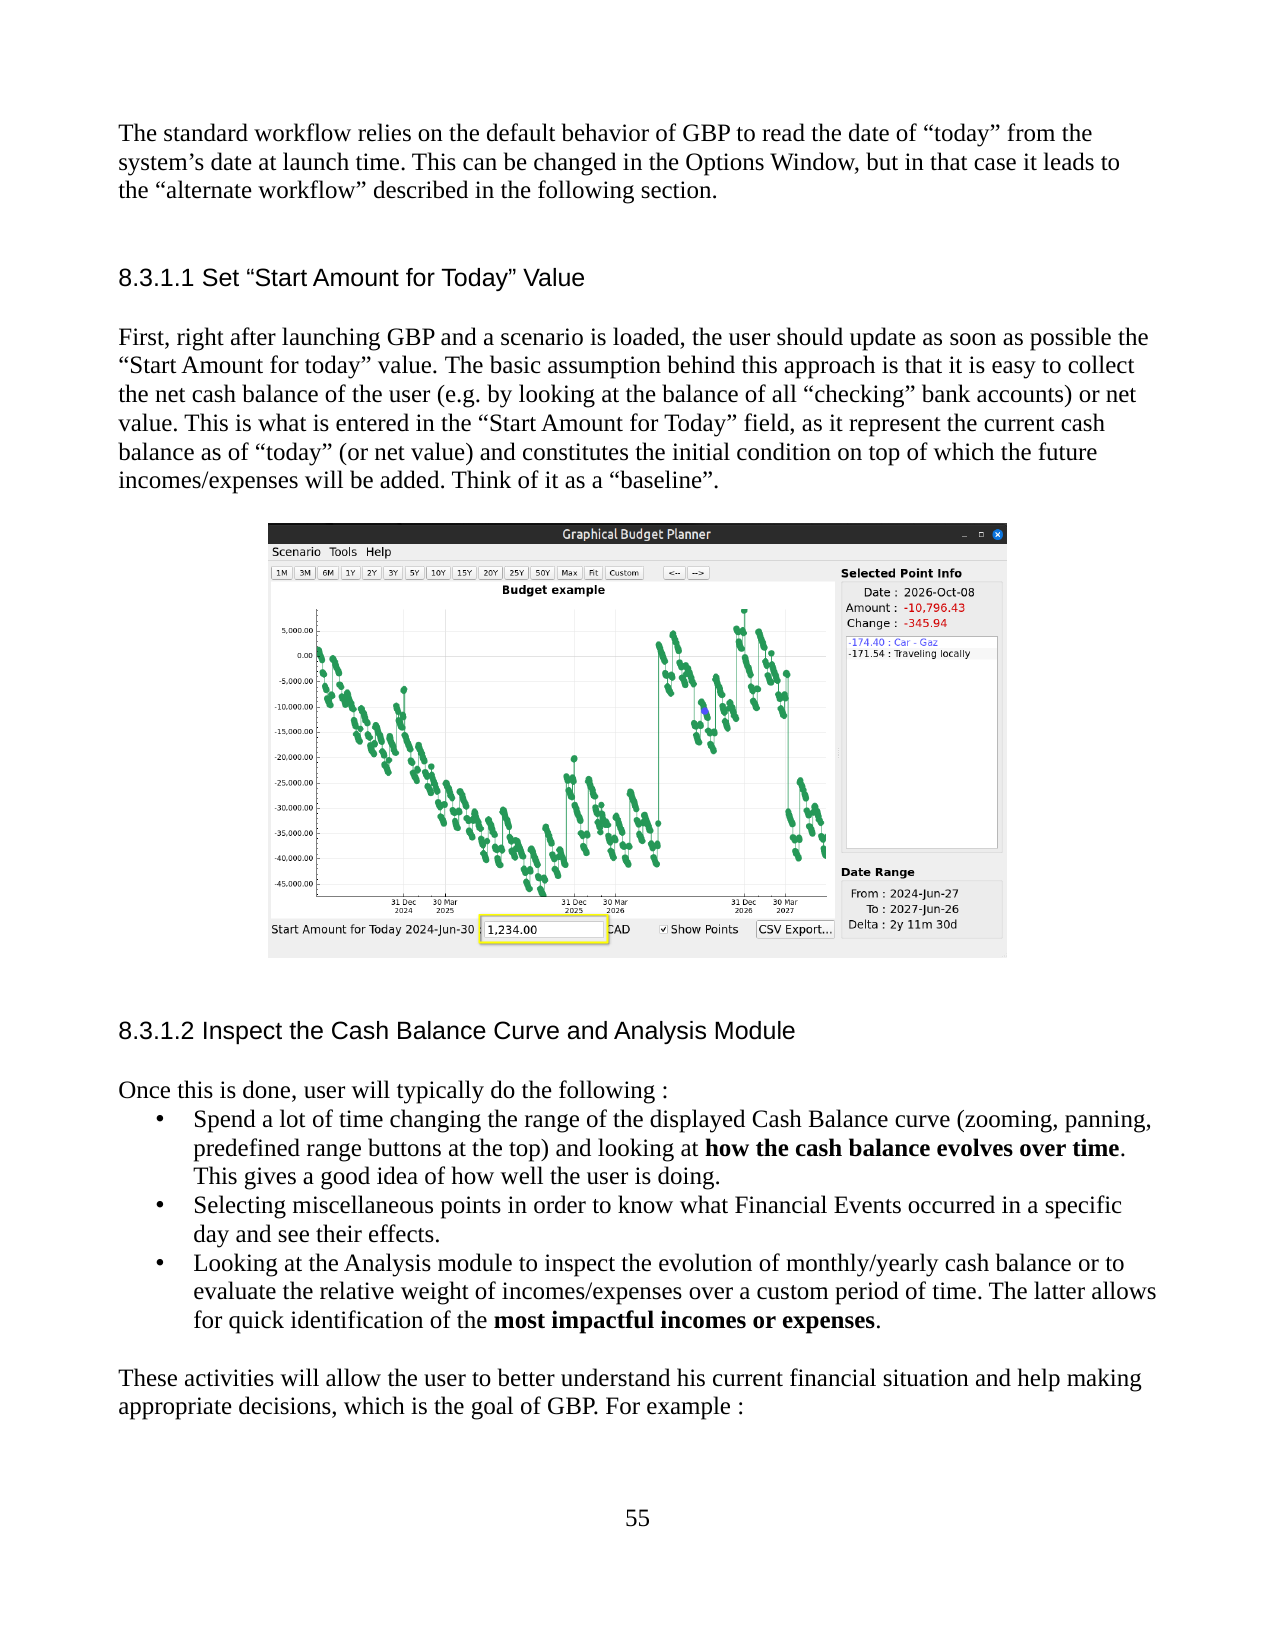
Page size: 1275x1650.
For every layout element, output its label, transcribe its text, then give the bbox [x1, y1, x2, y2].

text Once this is done, user will typically do the following : [118, 1075, 1157, 1104]
list Selecting miscellaneous points in order to know what Financial Events occurred in a specific day and see their effects. [156, 1190, 1157, 1248]
list Spend a lot of time changing the range of the displayed Cash Balance curve (zooming, panning, predefined range buttons at the top) and looking at how the cash balance evolves over time. This gives a good idea of how well the user is doing. [156, 1104, 1157, 1190]
text The standard workflow relies on the default behavior of GBP to read the date of “today” from the system’s date at launch time. This can be changed in the Options Window, but in that case it leads to the “alternate workflow” described in the following section. [118, 118, 1157, 204]
picture [268, 523, 1007, 958]
list Looking at the Analysis module to inspect the evolution of monthly/yearly cash balance or to evaluate the relative weight of incomes/expenses over a custom period of time. The latter allows for quick identification of the most impactful incomes or expenses. [156, 1248, 1157, 1334]
subtitle Inspect the Cash Balance Curve and Analysis Module [118, 1016, 1157, 1045]
subtitle Set “Start Amount for Today” Value [118, 263, 1157, 292]
text First, right after launching GBP and a scenario is loaded, the user should update as soon as possible the “Start Amount for today” value. The basic assumption behind this approach is that it is easy to collect the net cash balance of the user (e.g. by looking at the balance of all “checking” bank accounts) or net value. This is what is entered in the “Start Amount for Today” field, as it represent the current cash balance as of “today” (or net value) and constitutes the initial condition on top of which the future incomes/expenses will be added. Think of it as a “baseline”. [118, 322, 1157, 494]
text These activities will allow the user to better understand his current financial situation and help making appropriate decisions, which is the goal of GBP. For example : [118, 1363, 1157, 1420]
